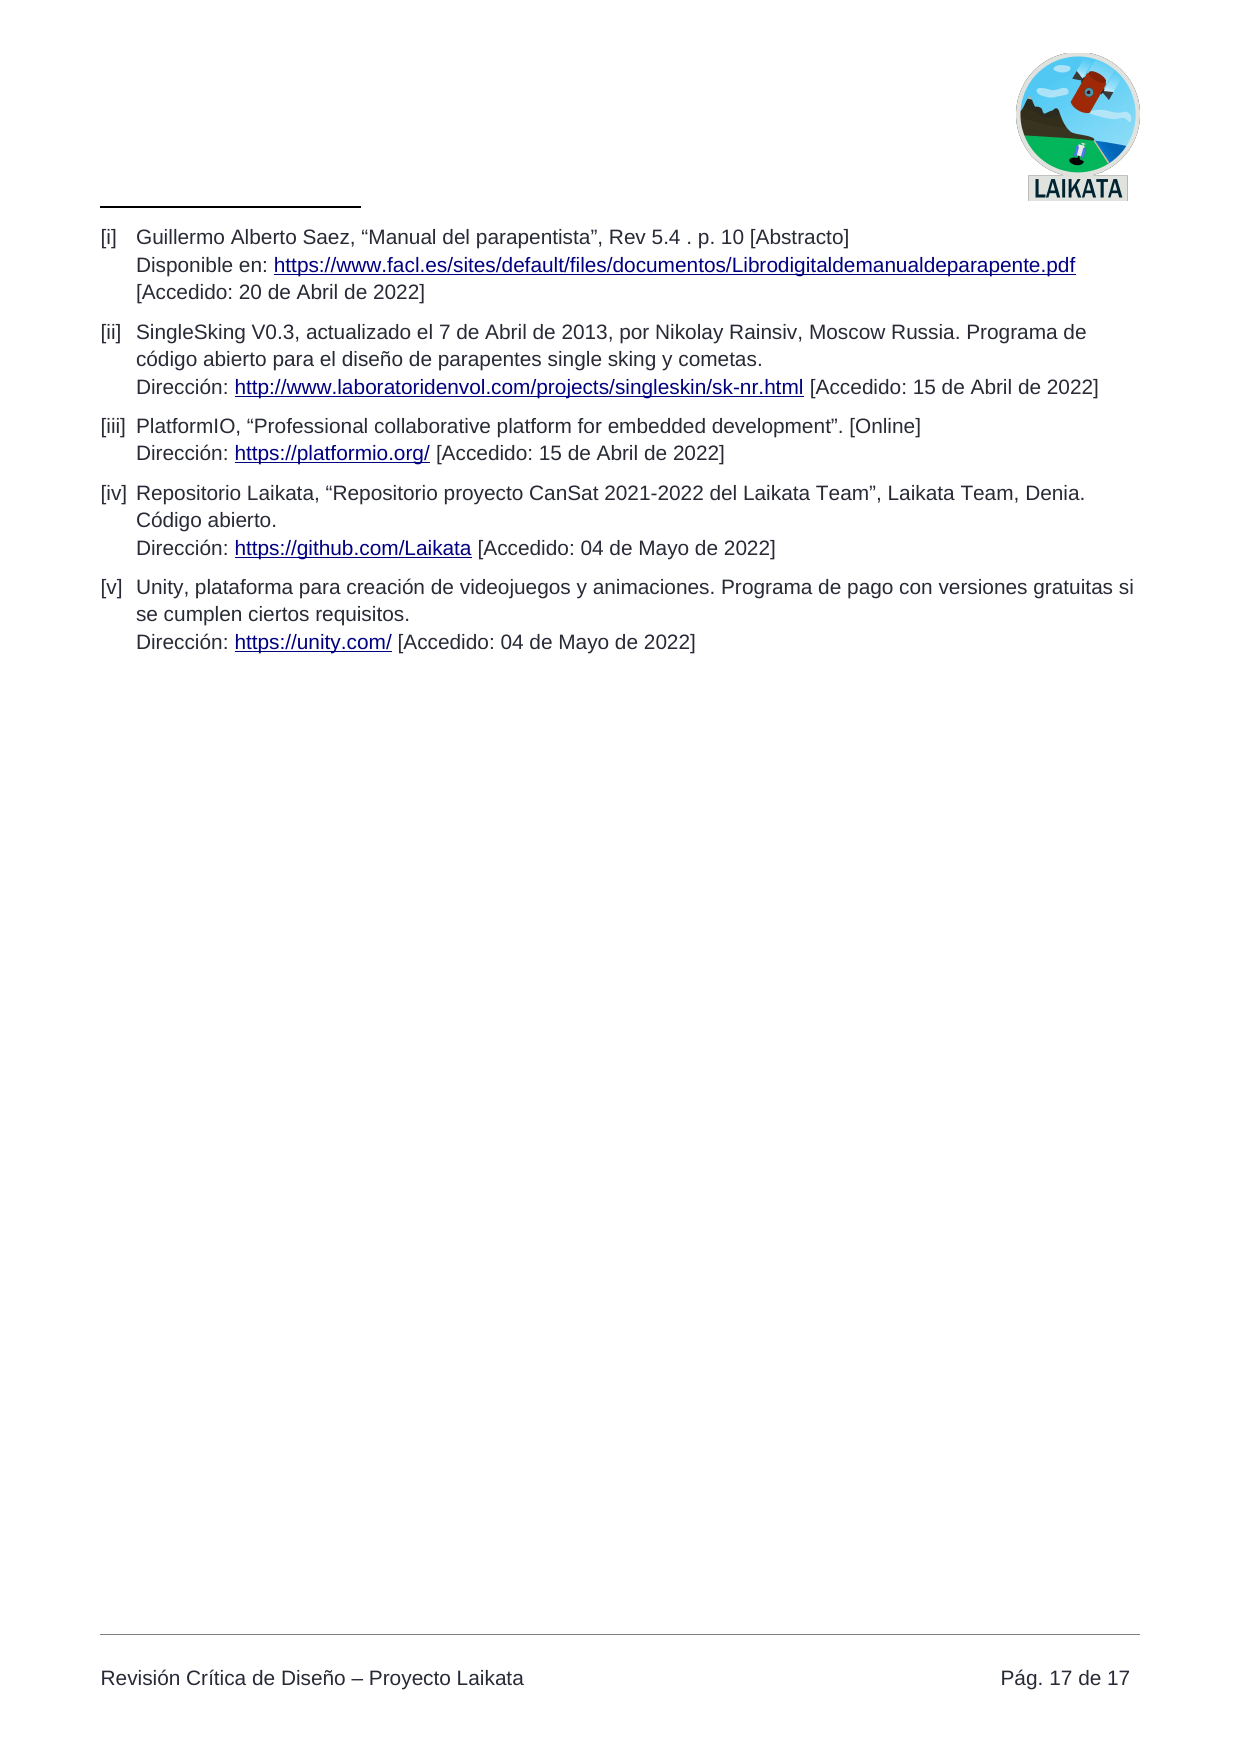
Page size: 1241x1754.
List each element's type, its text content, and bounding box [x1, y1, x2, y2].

text Repositorio Laikata, “Repositorio proyecto CanSat 2021-2022 del Laikata Team”, Laikata Team, Denia. Código abierto. Dirección: https://github.com/Laikata [Accedido: 04 de Mayo de 2022] [100, 481, 1140, 559]
text Unity, plataforma para creación de videojuegos y animaciones. Programa de pago con versiones gratuitas si se cumplen ciertos requisitos. Dirección: https://unity.com/ [Accedido: 04 de Mayo de 2022] [100, 575, 1140, 654]
text Guillermo Alberto Saez, “Manual del parapentista”, Rev 5.4 . p. 10 [Abstracto] Disponible en: https://www.facl.es/sites/default/files/documentos/Librodigitaldemanualdeparapente.pdf [Accedido: 20 de Abril de 2022] [100, 225, 1140, 304]
picture [1016, 53, 1140, 201]
text SingleSking V0.3, actualizado el 7 de Abril de 2013, por Nikolay Rainsiv, Moscow Russia. Programa de código abierto para el diseño de parapentes single sking y cometas. Dirección: http://www.laboratoridenvol.com/projects/singleskin/sk-nr.html [Accedido: 15 de Abril de 2022] [100, 319, 1140, 398]
text PlatformIO, “Professional collaborative platform for embedded development”. [Online] Dirección: https://platformio.org/ [Accedido: 15 de Abril de 2022] [100, 414, 1140, 465]
